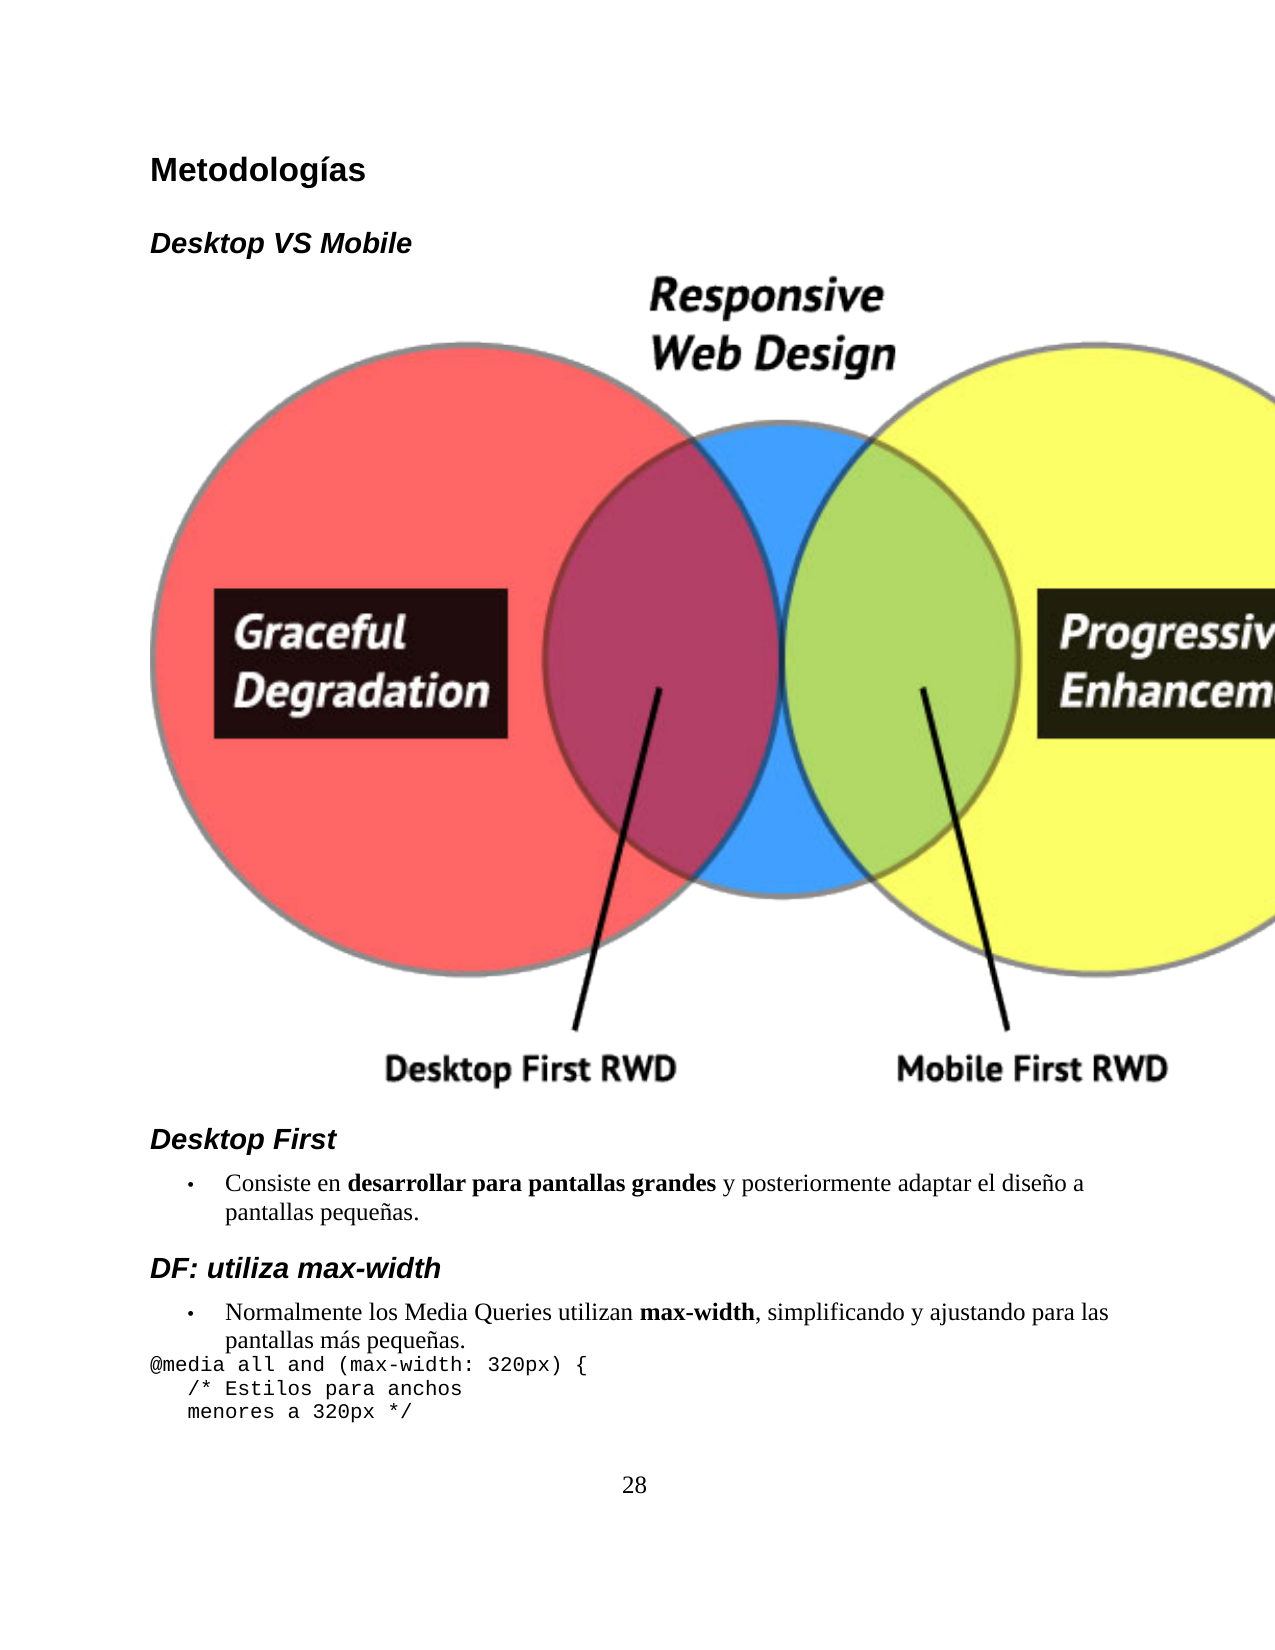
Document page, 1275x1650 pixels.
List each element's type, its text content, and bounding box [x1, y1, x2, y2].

picture [150, 272, 1275, 1098]
text menores a 320px */ [150, 1402, 1125, 1425]
list Normalmente los Media Queries utilizan max-width, simplificando y ajustando para las pantallas más pequeñas. [187, 1297, 1125, 1354]
text /* Estilos para anchos [150, 1378, 1125, 1402]
text @media all and (max-width: 320px) { [150, 1354, 1125, 1378]
subtitle Desktop VS Mobile [150, 226, 1125, 260]
subtitle DF: utiliza max-width [150, 1251, 1125, 1284]
subtitle Metodologías [150, 150, 1125, 189]
list Consiste en desarrollar para pantallas grandes y posteriormente adaptar el diseño a pantallas pequeñas. [187, 1168, 1125, 1226]
subtitle Desktop First [150, 1122, 1125, 1156]
